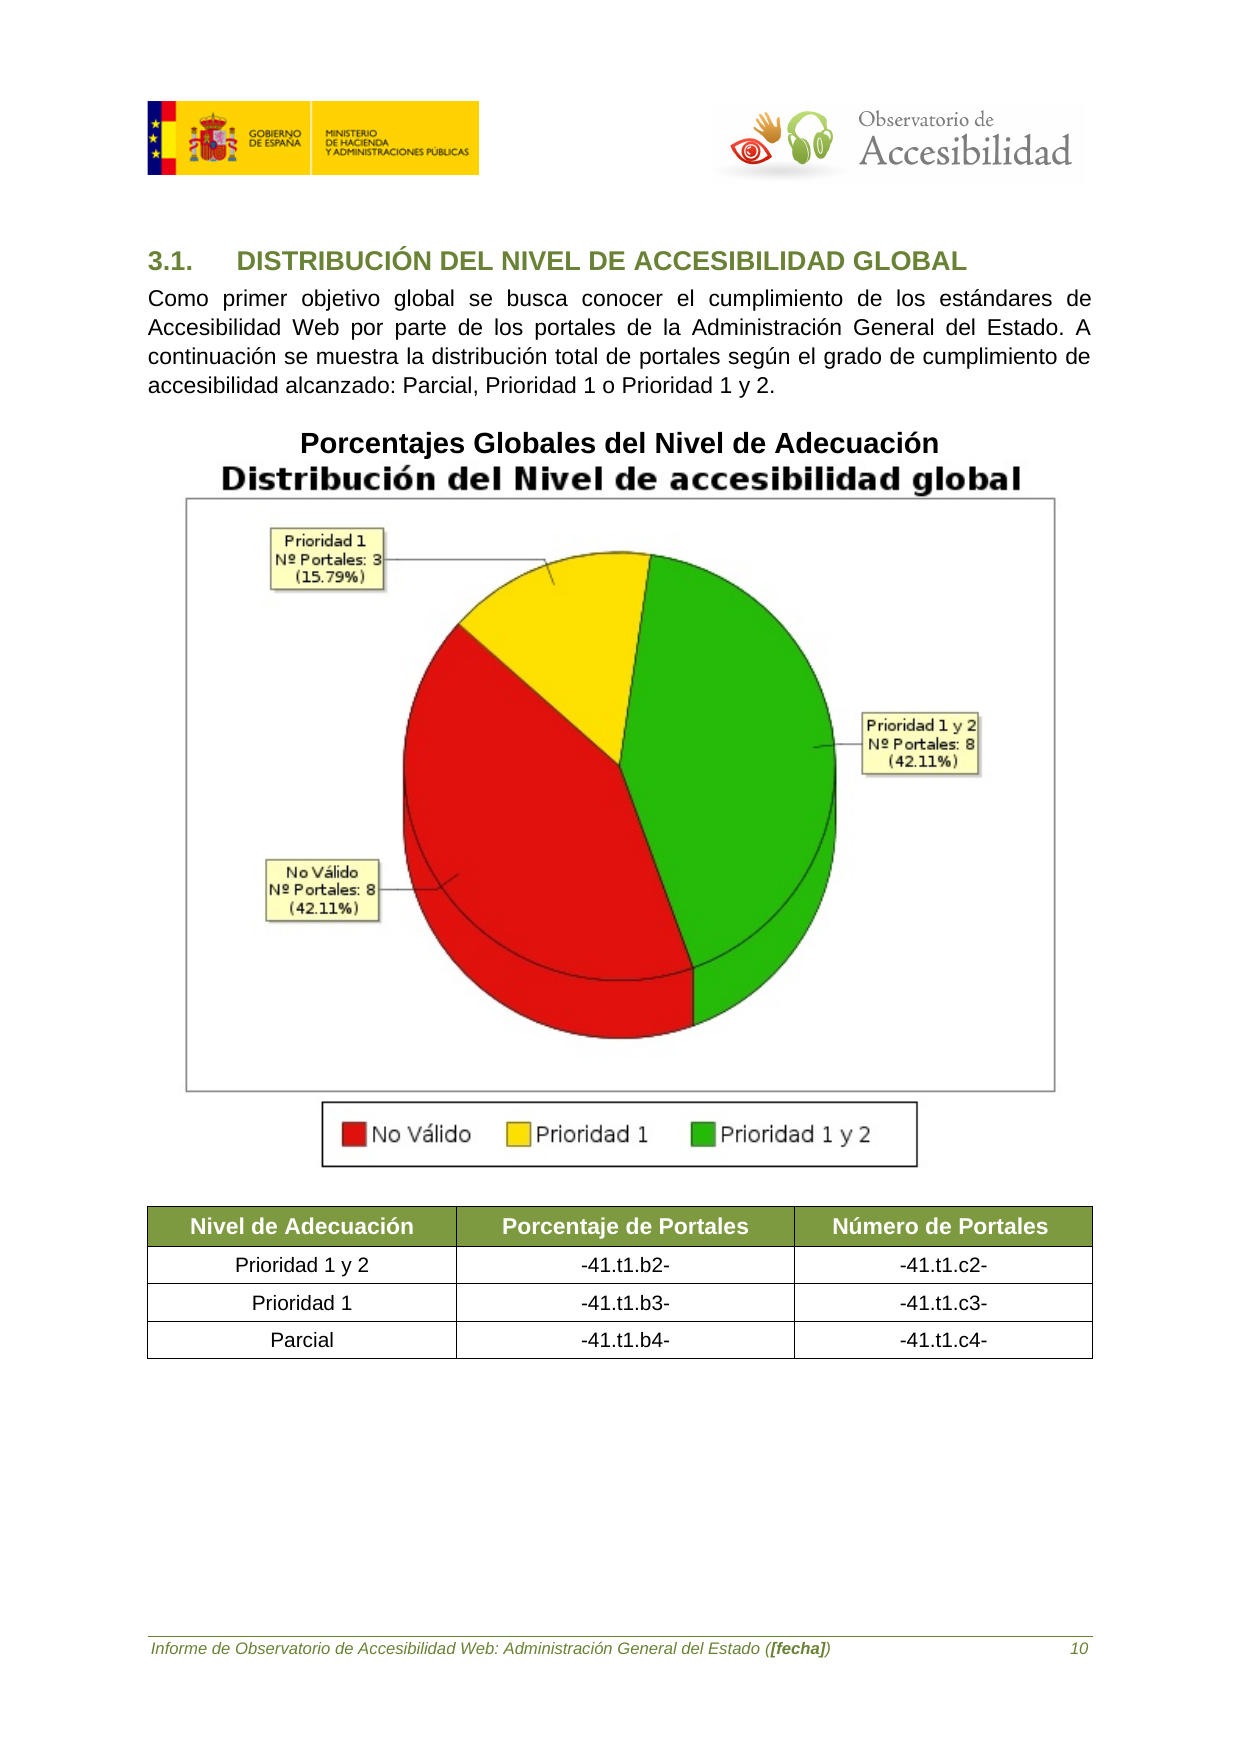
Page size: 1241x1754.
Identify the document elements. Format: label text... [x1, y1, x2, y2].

subtitle Distribución del nivel de accesibilidad global [148, 245, 1092, 276]
table_header Número de Portales [795, 1207, 1092, 1246]
picture [710, 102, 1086, 185]
table_cell -41.t1.b2- [457, 1247, 794, 1283]
table_cell -41.t1.b4- [457, 1322, 794, 1358]
table_cell -41.t1.b3- [457, 1284, 794, 1321]
table_cell -41.t1.c3- [795, 1284, 1092, 1321]
table_cell Parcial [148, 1322, 456, 1358]
picture [178, 459, 1062, 1169]
table_header Porcentaje de Portales [457, 1207, 794, 1246]
text Como primer objetivo global se busca conocer el cumplimiento de los estándares de Accesibilidad Web por parte de los portales de la Administración General del Estado. A continuación se muestra la distribución total de portales según el grado de cumplimiento de accesibilidad alcanzado: Parcial, Prioridad 1 o Prioridad 1 y 2. [148, 285, 1092, 398]
table_cell Prioridad 1 y 2 [148, 1247, 456, 1283]
table_cell -41.t1.c2- [795, 1247, 1092, 1283]
text Porcentajes Globales del Nivel de Adecuación [148, 426, 1092, 460]
table_cell -41.t1.c4- [795, 1322, 1092, 1358]
table_header Nivel de Adecuación [148, 1207, 456, 1246]
picture [147, 101, 479, 175]
table_cell Prioridad 1 [148, 1284, 456, 1321]
